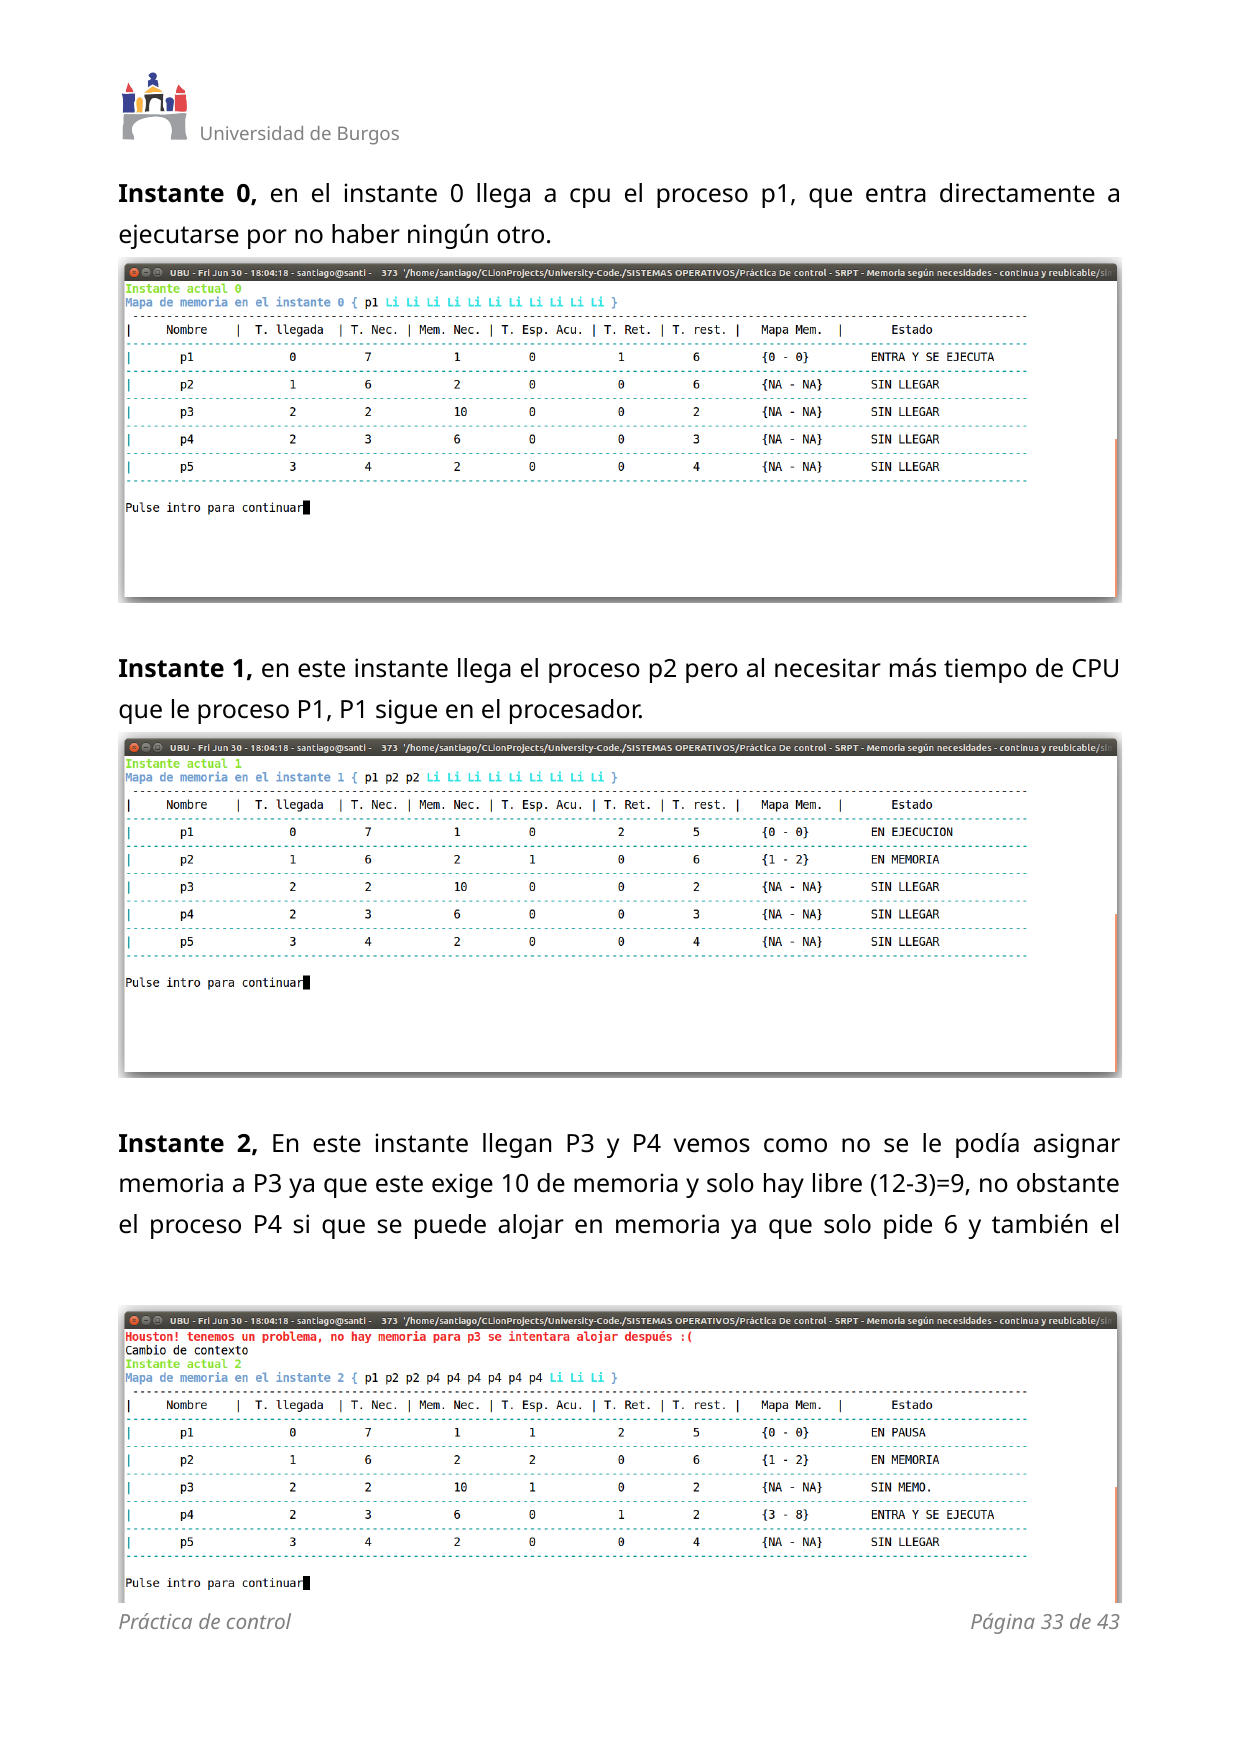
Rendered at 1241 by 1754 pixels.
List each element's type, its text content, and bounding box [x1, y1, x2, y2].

picture [118, 1305, 1123, 1603]
text Instante 2, En este instante llegan P3 y P4 vemos como no se le podía asignar memoria a P3 ya que este exige 10 de memoria y solo hay libre (12-3)=9, no obstante el proceso P4 si que se puede alojar en memoria ya que solo pide 6 y también el [118, 1125, 1122, 1241]
picture [117, 72, 189, 142]
picture [118, 257, 1123, 603]
text Instante 0, en el instante 0 llega a cpu el proceso p1, que entra directamente a ejecutarse por no haber ningún otro. [118, 176, 1122, 251]
text Instante 1, en este instante llega el proceso p2 pero al necesitar más tiempo de CPU que le proceso P1, P1 sigue en el procesador. [118, 651, 1122, 726]
picture [118, 732, 1123, 1078]
